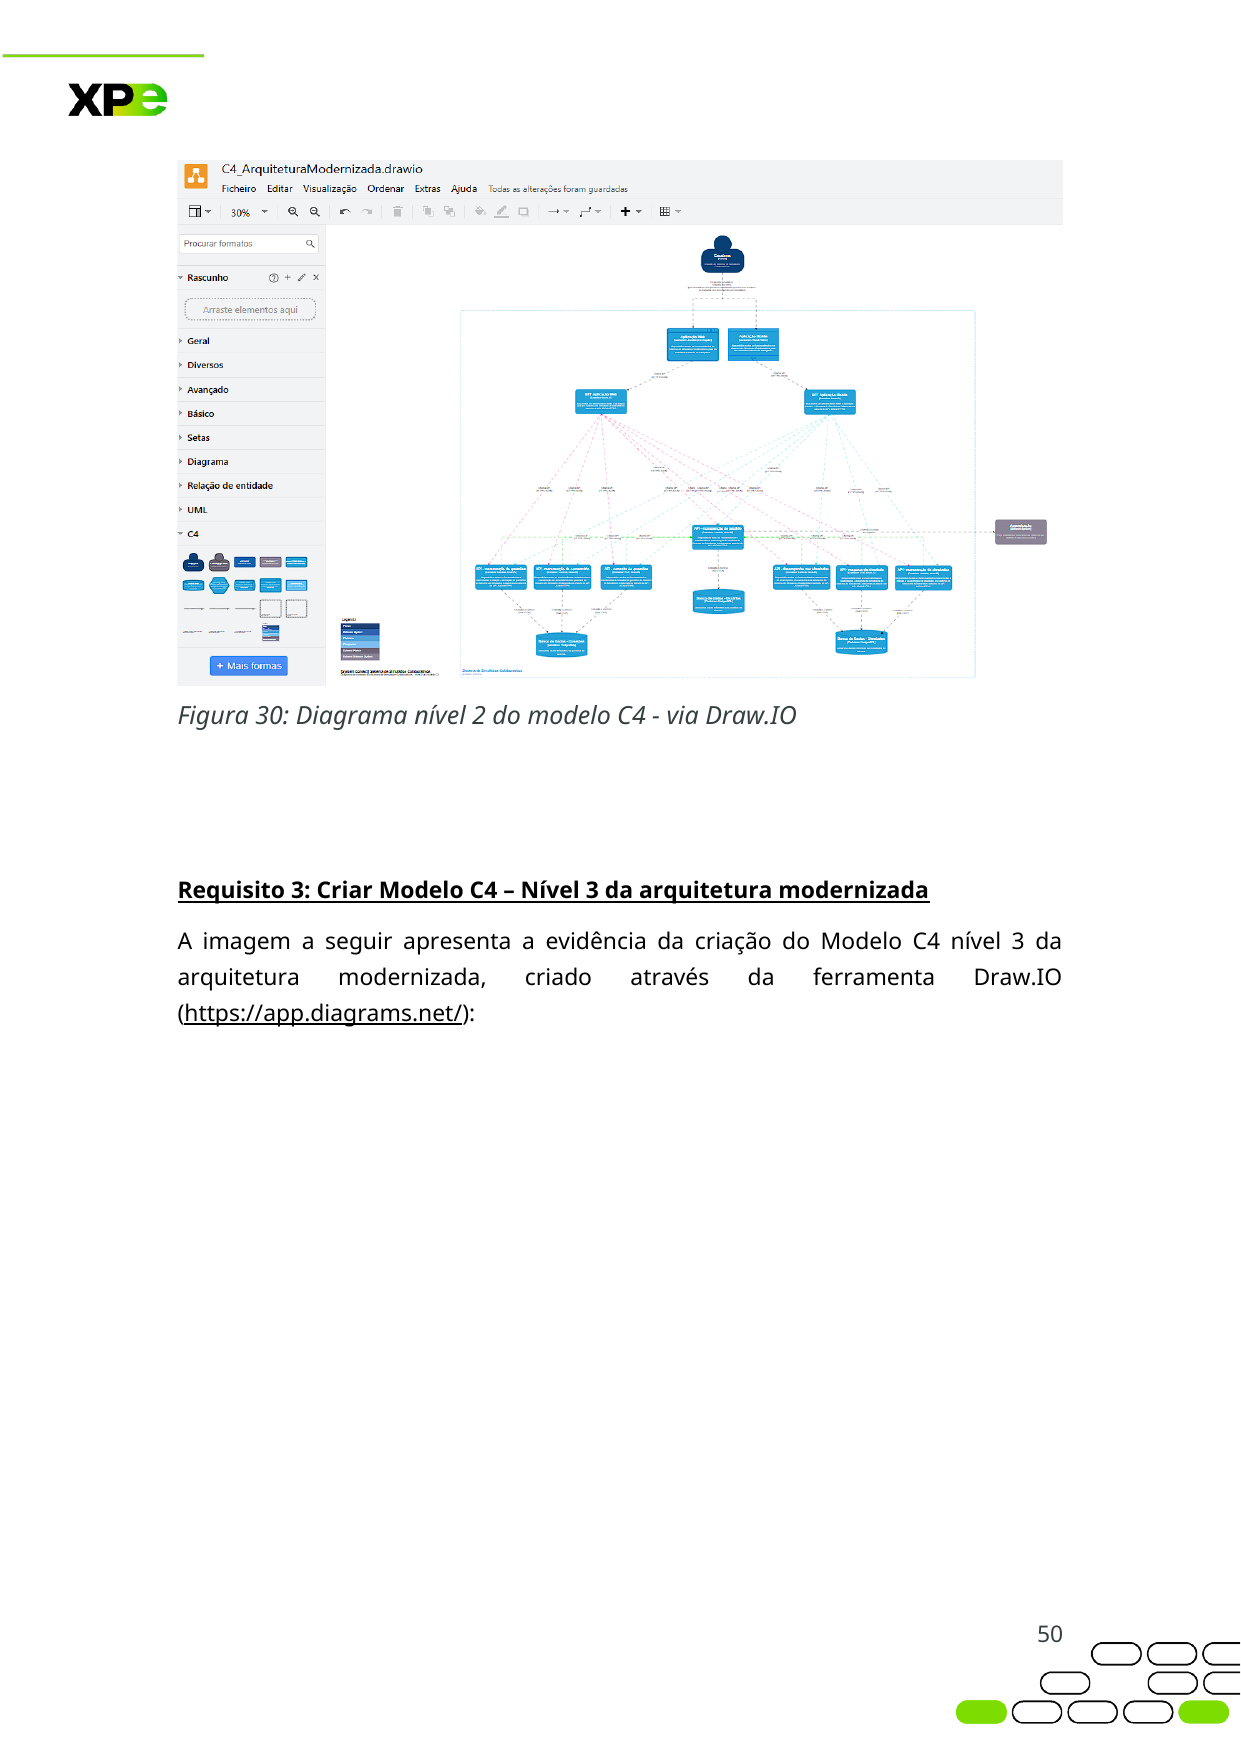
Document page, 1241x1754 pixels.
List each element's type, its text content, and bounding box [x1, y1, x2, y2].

text A imagem a seguir apresenta a evidência da criação do Modelo C4 nível 3 da arquitetura modernizada, criado através da ferramenta Draw.IO (https://app.diagrams.net/): [177, 925, 1063, 1028]
text Figura 30: Diagrama nível 2 do modelo C4 - via Draw.IO [177, 686, 1063, 732]
picture [177, 160, 1063, 686]
text Requisito 3: Criar Modelo C4 – Nível 3 da arquitetura modernizada [177, 874, 1063, 906]
picture [2, 51, 205, 148]
picture [955, 1642, 1241, 1724]
